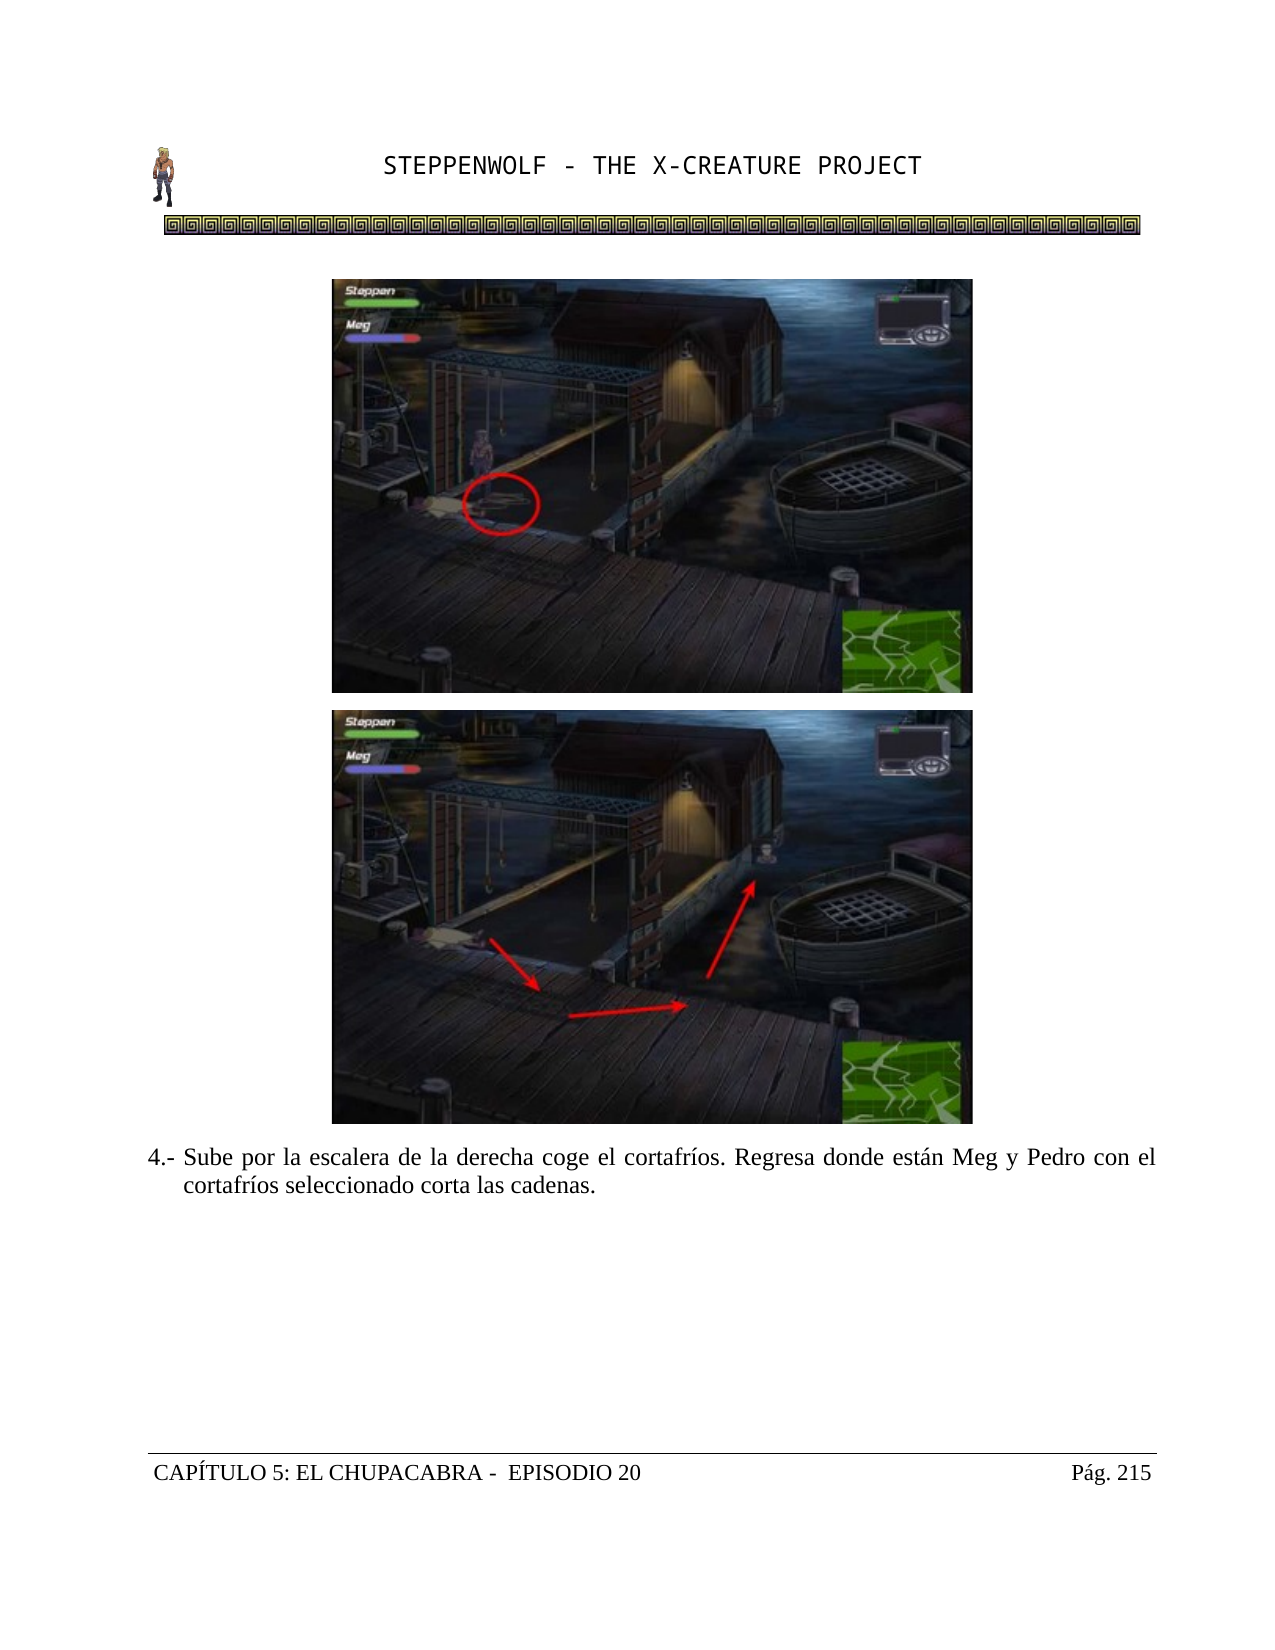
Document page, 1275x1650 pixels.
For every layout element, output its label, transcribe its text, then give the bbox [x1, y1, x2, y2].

picture [164, 215, 1141, 235]
picture [331, 279, 973, 693]
picture [147, 147, 181, 207]
picture [331, 710, 973, 1124]
text 4.- Sube por la escalera de la derecha coge el cortafríos. Regresa donde están Meg y Pedro con el cortafríos seleccionado corta las cadenas. [148, 1142, 1157, 1199]
